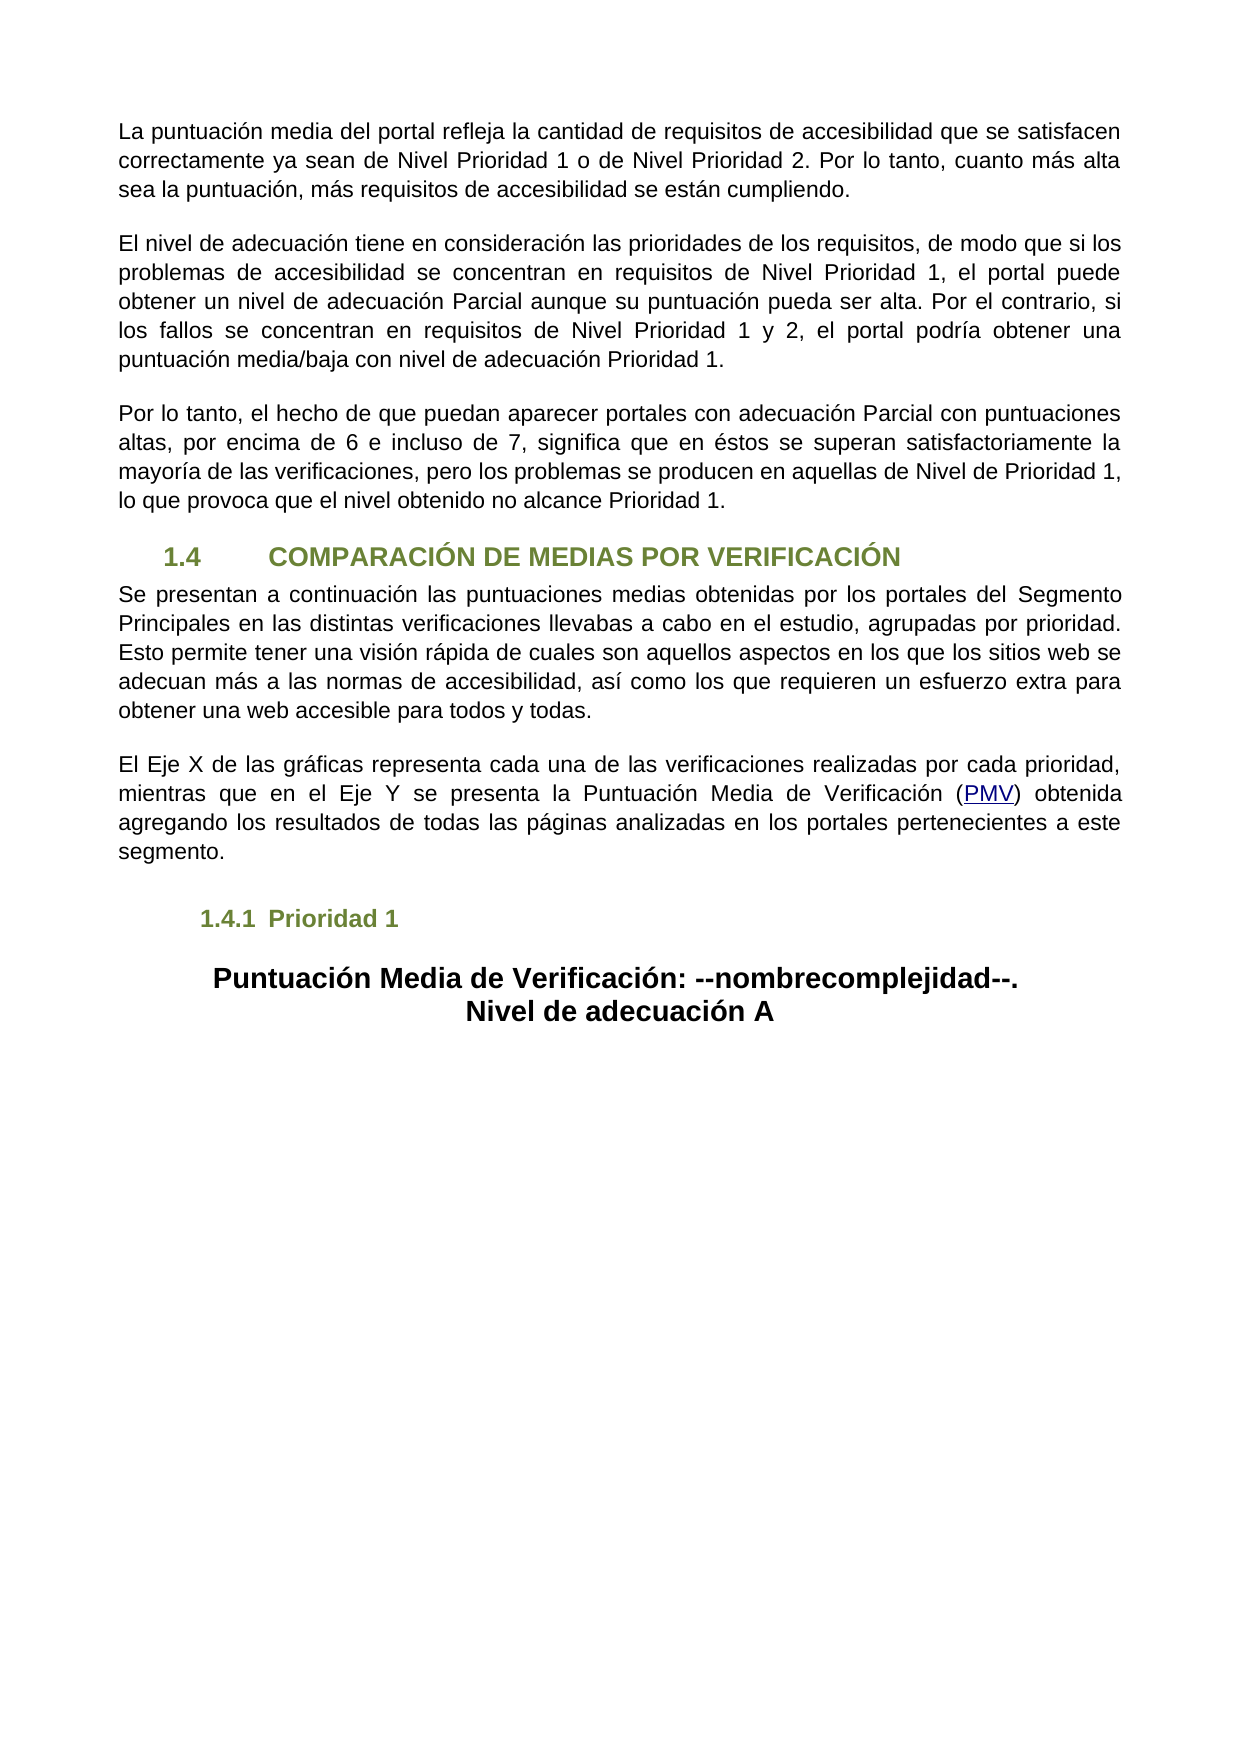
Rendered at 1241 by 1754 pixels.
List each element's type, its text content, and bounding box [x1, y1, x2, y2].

subtitle Comparación de medias por verificación [156, 541, 1122, 572]
text El Eje X de las gráficas representa cada una de las verificaciones realizadas por cada prioridad, mientras que en el Eje Y se presenta la Puntuación Media de Verificación (PMV) obtenida agregando los resultados de todas las páginas analizadas en los portales pertenecientes a este segmento. [118, 751, 1122, 864]
text Se presentan a continuación las puntuaciones medias obtenidas por los portales del Segmento Principales en las distintas verificaciones llevabas a cabo en el estudio, agrupadas por prioridad. Esto permite tener una visión rápida de cuales son aquellos aspectos en los que los sitios web se adecuan más a las normas de accesibilidad, así como los que requieren un esfuerzo extra para obtener una web accesible para todos y todas. [118, 581, 1122, 723]
text Nivel de adecuación A [118, 994, 1122, 1028]
text El nivel de adecuación tiene en consideración las prioridades de los requisitos, de modo que si los problemas de accesibilidad se concentran en requisitos de Nivel Prioridad 1, el portal puede obtener un nivel de adecuación Parcial aunque su puntuación pueda ser alta. Por el contrario, si los fallos se concentran en requisitos de Nivel Prioridad 1 y 2, el portal podría obtener una puntuación media/baja con nivel de adecuación Prioridad 1. [118, 230, 1122, 372]
text Por lo tanto, el hecho de que puedan aparecer portales con adecuación Parcial con puntuaciones altas, por encima de 6 e incluso de 7, significa que en éstos se superan satisfactoriamente la mayoría de las verificaciones, pero los problemas se producen en aquellas de Nivel de Prioridad 1, lo que provoca que el nivel obtenido no alcance Prioridad 1. [118, 400, 1122, 513]
text Puntuación Media de Verificación: --nombrecomplejidad--. [118, 961, 1122, 994]
subtitle Prioridad 1 [193, 904, 1122, 933]
text La puntuación media del portal refleja la cantidad de requisitos de accesibilidad que se satisfacen correctamente ya sean de Nivel Prioridad 1 o de Nivel Prioridad 2. Por lo tanto, cuanto más alta sea la puntuación, más requisitos de accesibilidad se están cumpliendo. [118, 118, 1122, 202]
